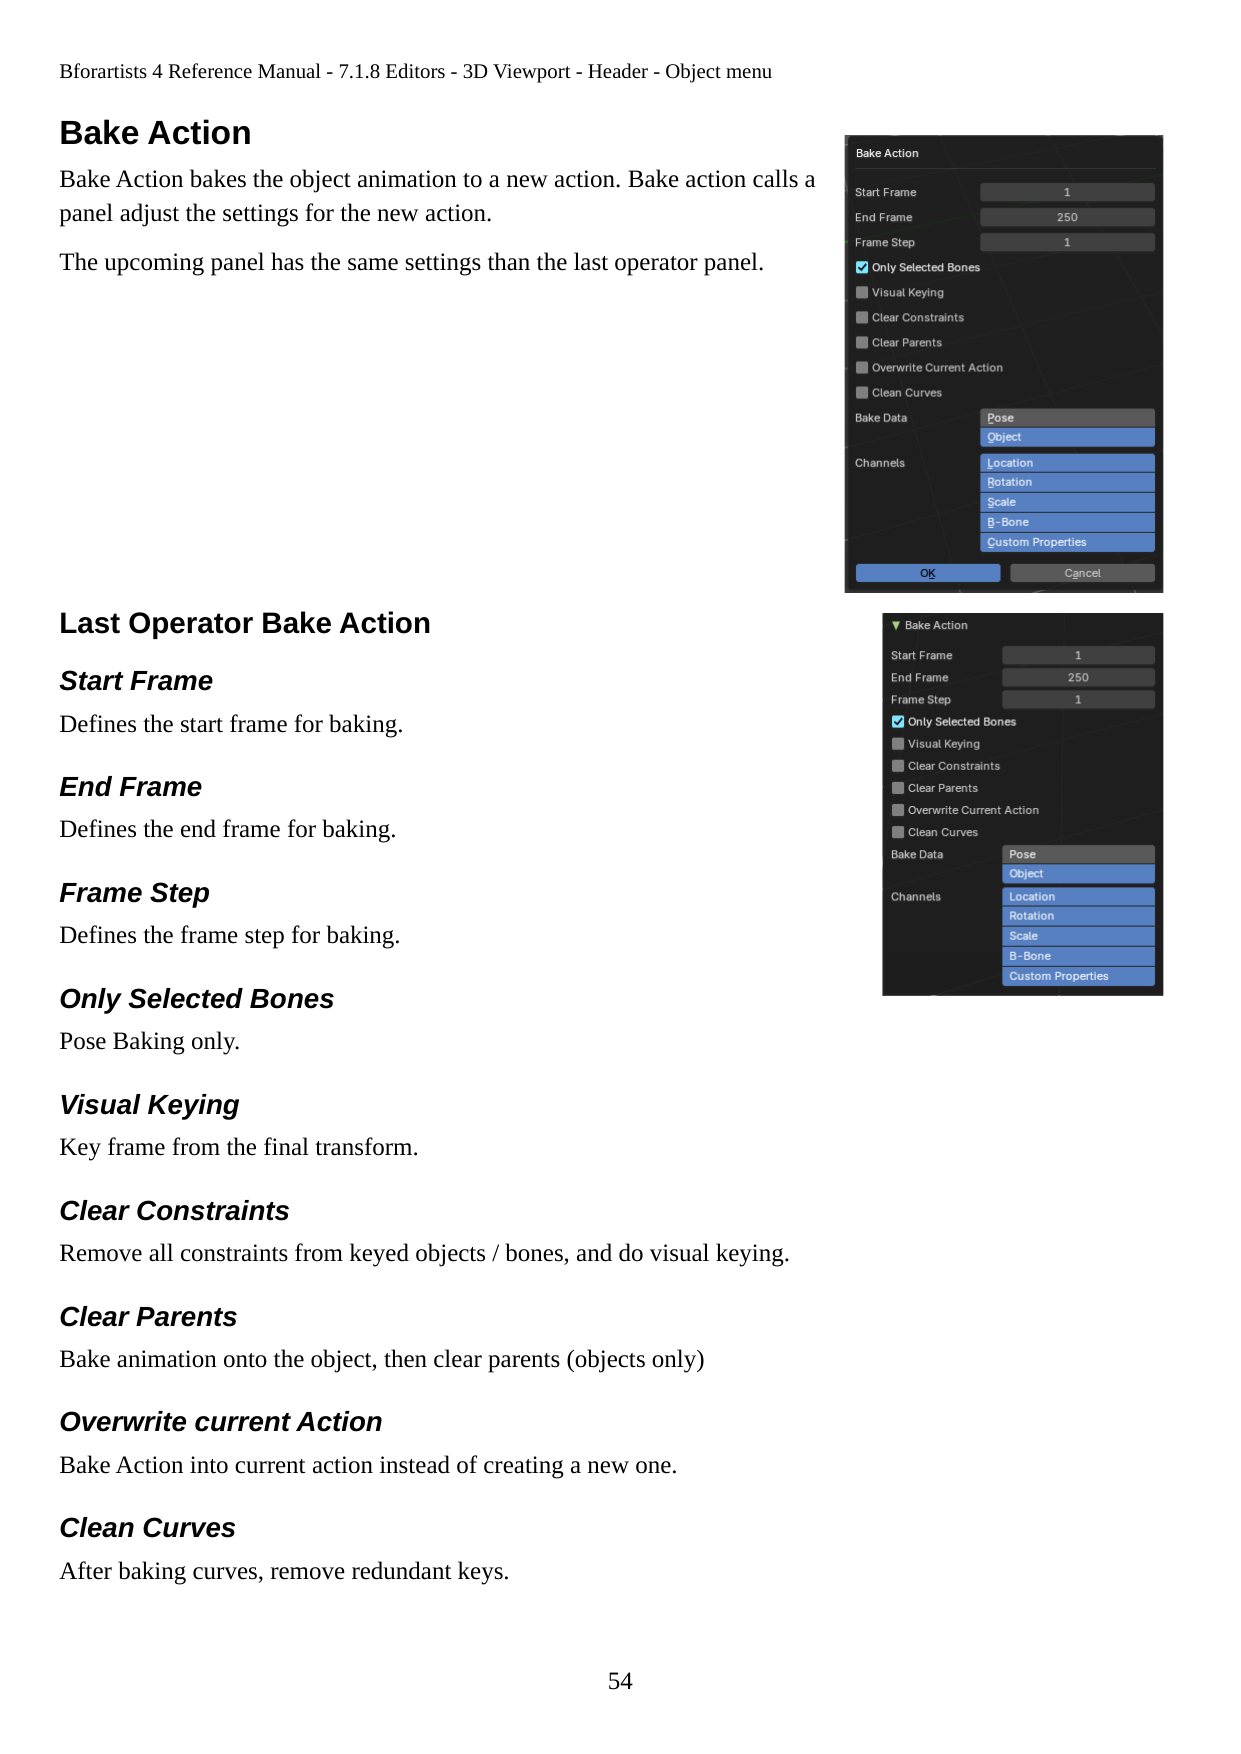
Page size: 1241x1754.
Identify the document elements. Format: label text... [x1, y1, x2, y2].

subtitle Only Selected Bones [59, 982, 1181, 1014]
text Defines the end frame for baking. [59, 814, 882, 843]
text Key frame from the final transform. [59, 1132, 1181, 1161]
text The upcoming panel has the same settings than the last operator panel. [59, 247, 844, 276]
subtitle Frame Step [59, 876, 882, 908]
text Defines the frame step for baking. [59, 921, 882, 949]
subtitle Visual Keying [59, 1088, 1181, 1120]
subtitle Bake Action [59, 113, 1181, 151]
picture [882, 613, 1164, 996]
subtitle Overwrite current Action [59, 1406, 1181, 1438]
text Bake Action into current action instead of creating a new one. [59, 1450, 1181, 1479]
text Remove all constraints from keyed objects / bones, and do visual keying. [59, 1238, 1181, 1267]
picture [844, 135, 1164, 593]
subtitle [1164, 664, 1181, 696]
text Bake Action bakes the object animation to a new action. Bake action calls a panel adjust the settings for the new action. [59, 164, 844, 227]
subtitle End Frame [59, 770, 882, 802]
subtitle Clear Parents [59, 1300, 1181, 1332]
subtitle Clear Constraints [59, 1194, 1181, 1226]
text After baking curves, remove redundant keys. [59, 1556, 1181, 1585]
subtitle [1164, 770, 1181, 802]
text Pose Baking only. [59, 1026, 1181, 1055]
subtitle Last Operator Bake Action [59, 605, 1181, 639]
text Bake animation onto the object, then clear parents (objects only) [59, 1344, 1181, 1373]
subtitle Start Frame [59, 664, 882, 696]
text Defines the start frame for baking. [59, 709, 882, 737]
subtitle Clean Curves [59, 1512, 1181, 1544]
subtitle [1164, 876, 1181, 908]
